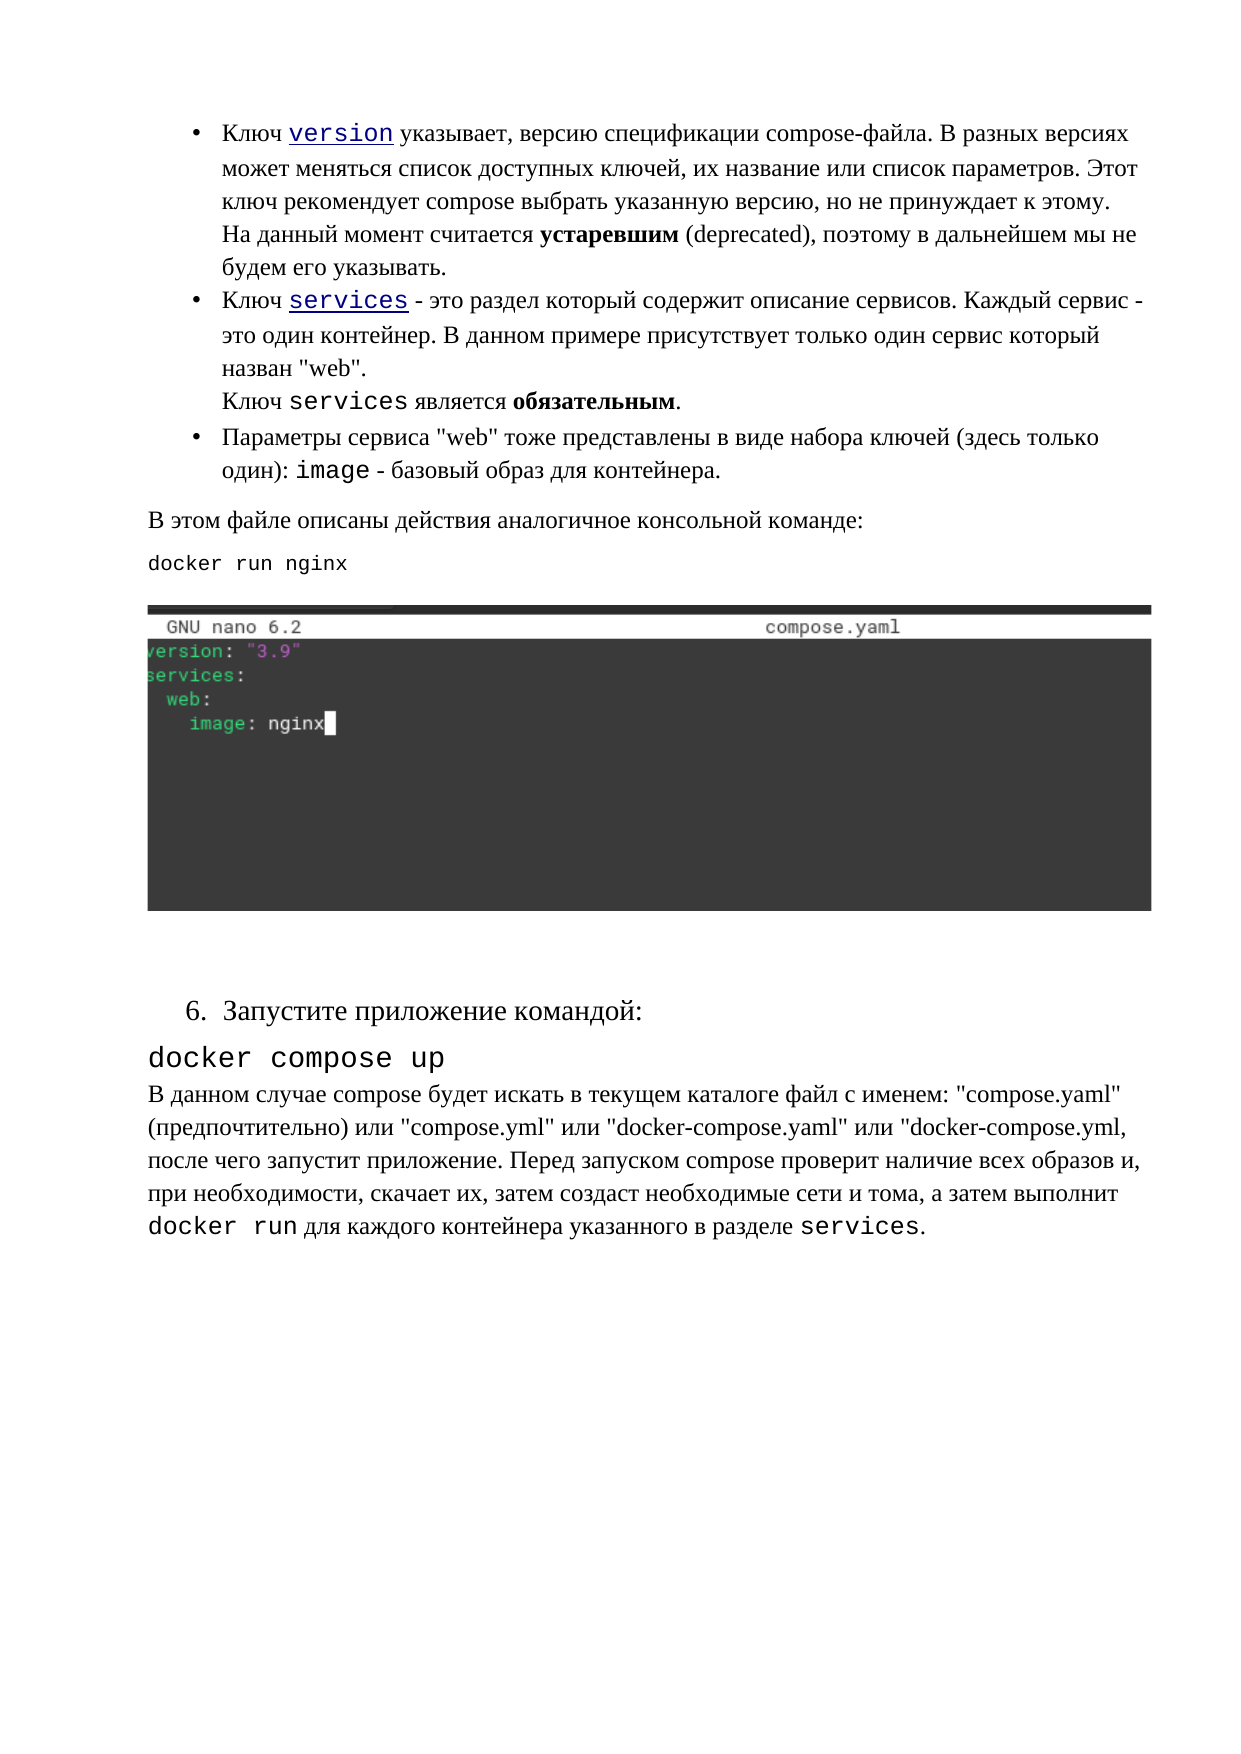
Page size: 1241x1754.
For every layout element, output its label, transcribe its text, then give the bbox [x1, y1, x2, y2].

text docker compose up [148, 1044, 1152, 1077]
list Запустите приложение командой: [185, 993, 1152, 1026]
text В данном случае compose будет искать в текущем каталоге файл с именем: "compose.yaml" (предпочтительно) или "compose.yml" или "docker-compose.yaml" или "docker-compose.yml, после чего запустит приложение. Перед запуском compose проверит наличие всех образов и, при необходимости, скачает их, затем создаст необходимые сети и тома, а затем выполнит docker run для каждого контейнера указанного в разделе services. [148, 1079, 1152, 1242]
list Параметры сервиса "web" тоже представлены в виде набора ключей (здесь только один): image - базовый образ для контейнера. [192, 422, 1152, 486]
list Ключ version указывает, версию спецификации compose-файла. В разных версиях может меняться список доступных ключей, их название или список параметров. Этот ключ рекомендует compose выбрать указанную версию, но не принуждает к этому. На данный момент считается устаревшим (deprecated), поэтому в дальнейшем мы не будем его указывать. [192, 118, 1152, 281]
text docker run nginx [148, 552, 1152, 576]
list Ключ services - это раздел который содержит описание сервисов. Каждый сервис - это один контейнер. В данном примере присутствует только один сервис который назван "web". Ключ services является обязательным. [192, 285, 1152, 417]
picture [147, 605, 1152, 911]
text В этом файле описаны действия аналогичное консольной команде: [148, 505, 1152, 534]
